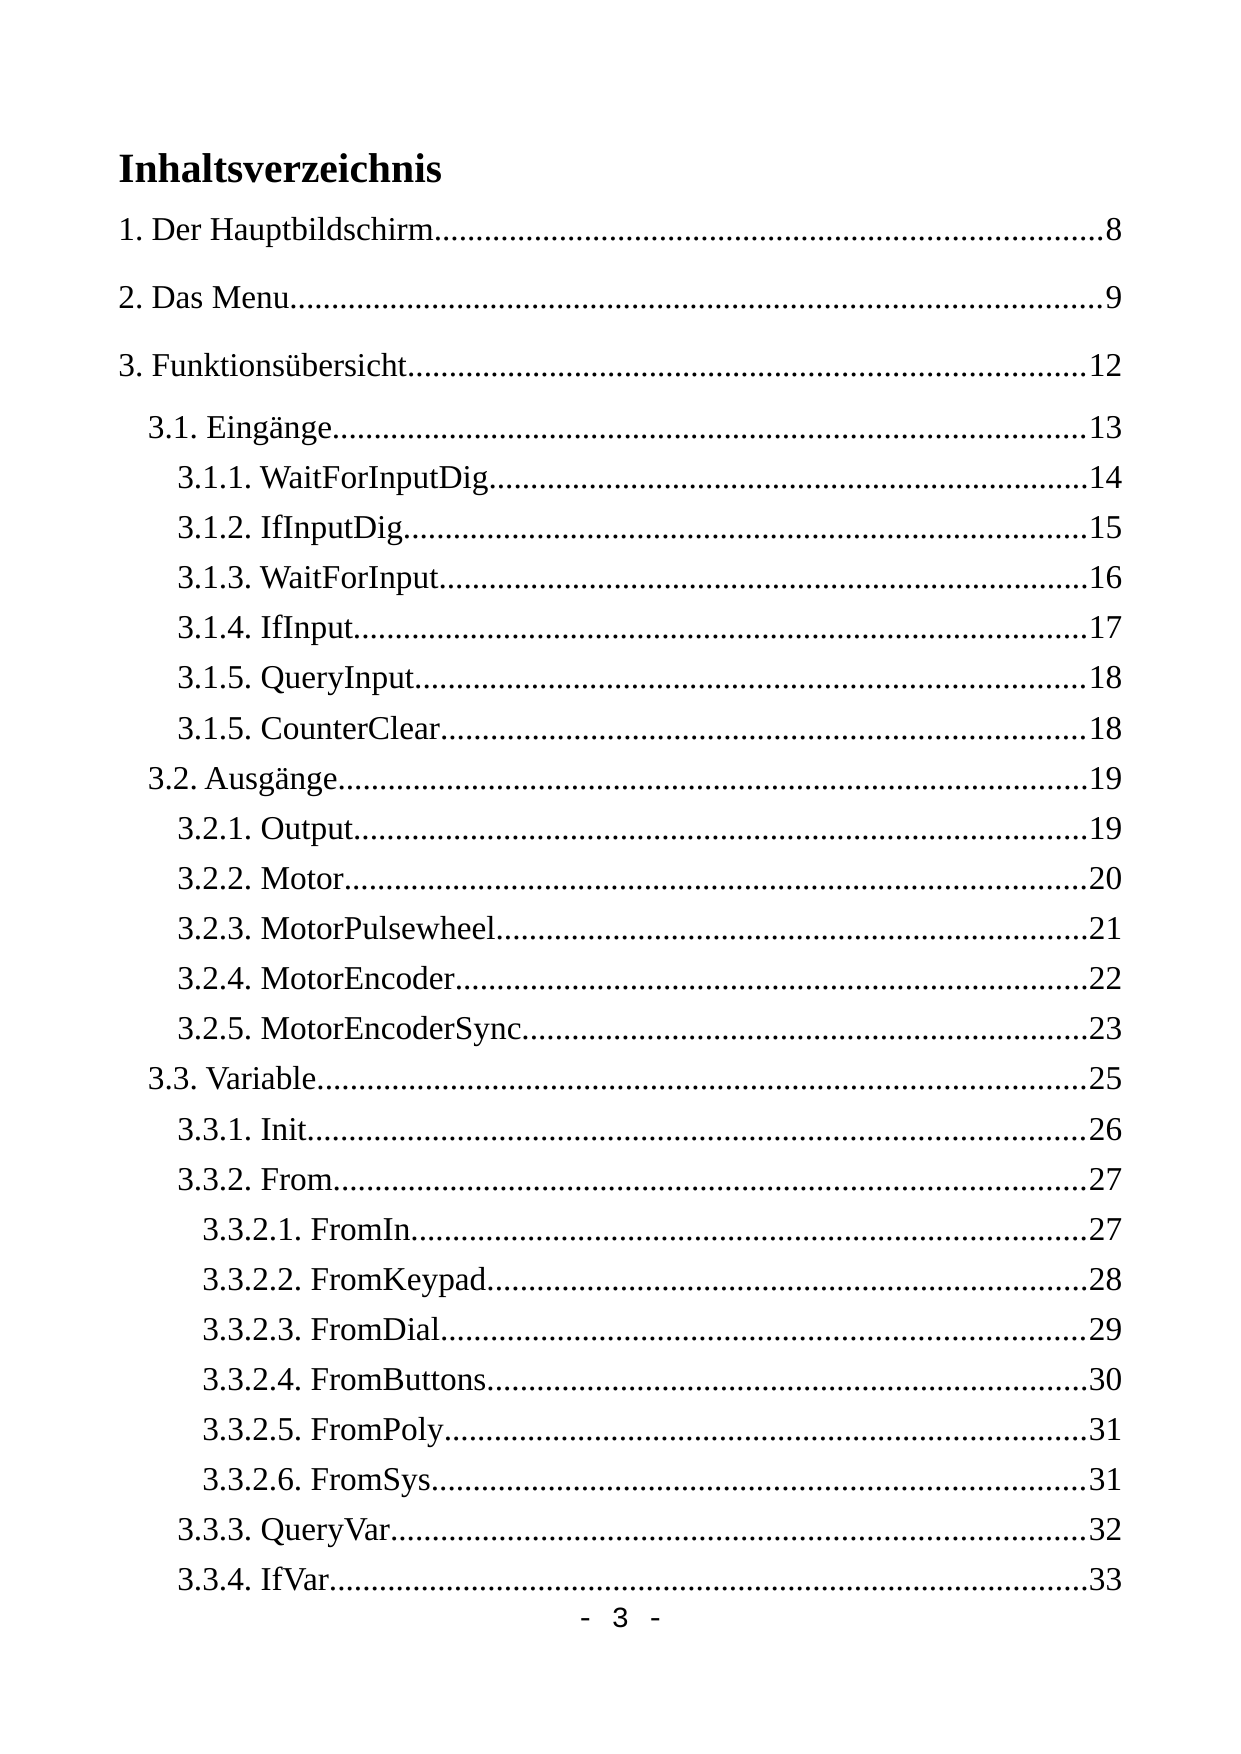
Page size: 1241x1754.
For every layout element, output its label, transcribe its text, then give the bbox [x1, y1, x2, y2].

text 3.3.4. IfVar 33 [177, 1560, 1122, 1598]
text 2. Das Menu 9 [118, 277, 1122, 316]
text 3.1.3. WaitForInput 16 [177, 558, 1122, 596]
text 3.2.5. MotorEncoderSync 23 [177, 1008, 1122, 1047]
subtitle Inhaltsverzeichnis [118, 143, 1122, 191]
text 3.3.1. Init 26 [177, 1109, 1122, 1147]
text 3.3.2.5. FromPoly 31 [177, 1409, 1122, 1448]
text 3.3.2.4. FromButtons 30 [177, 1359, 1122, 1398]
text 3.2. Ausgänge 19 [148, 758, 1122, 796]
text 3.3.2.2. FromKeypad 28 [177, 1259, 1122, 1297]
text 3.2.1. Output 19 [177, 808, 1122, 846]
text 3.3.2.3. FromDial 29 [177, 1309, 1122, 1347]
text 3. Funktionsübersicht 12 [118, 345, 1122, 384]
text 3.3. Variable 25 [148, 1059, 1122, 1097]
text 3.1.4. IfInput 17 [177, 608, 1122, 646]
text 3.1.2. IfInputDig 15 [177, 507, 1122, 546]
text 3.3.3. QueryVar 32 [177, 1509, 1122, 1548]
text 3.1.1. WaitForInputDig 14 [177, 457, 1122, 496]
text 3.2.2. Motor 20 [177, 858, 1122, 897]
text 3.2.4. MotorEncoder 22 [177, 958, 1122, 997]
text 3.3.2.1. FromIn 27 [177, 1209, 1122, 1247]
text 3.3.2. From... 27 [177, 1159, 1122, 1197]
text 1. Der Hauptbildschirm 8 [118, 209, 1122, 248]
text 3.1.5. CounterClear 18 [177, 708, 1122, 746]
text 3.1. Eingänge 13 [148, 407, 1122, 446]
text 3.1.5. QueryInput 18 [177, 658, 1122, 696]
text 3.2.3. MotorPulsewheel 21 [177, 908, 1122, 947]
text 3.3.2.6. FromSys 31 [177, 1459, 1122, 1498]
